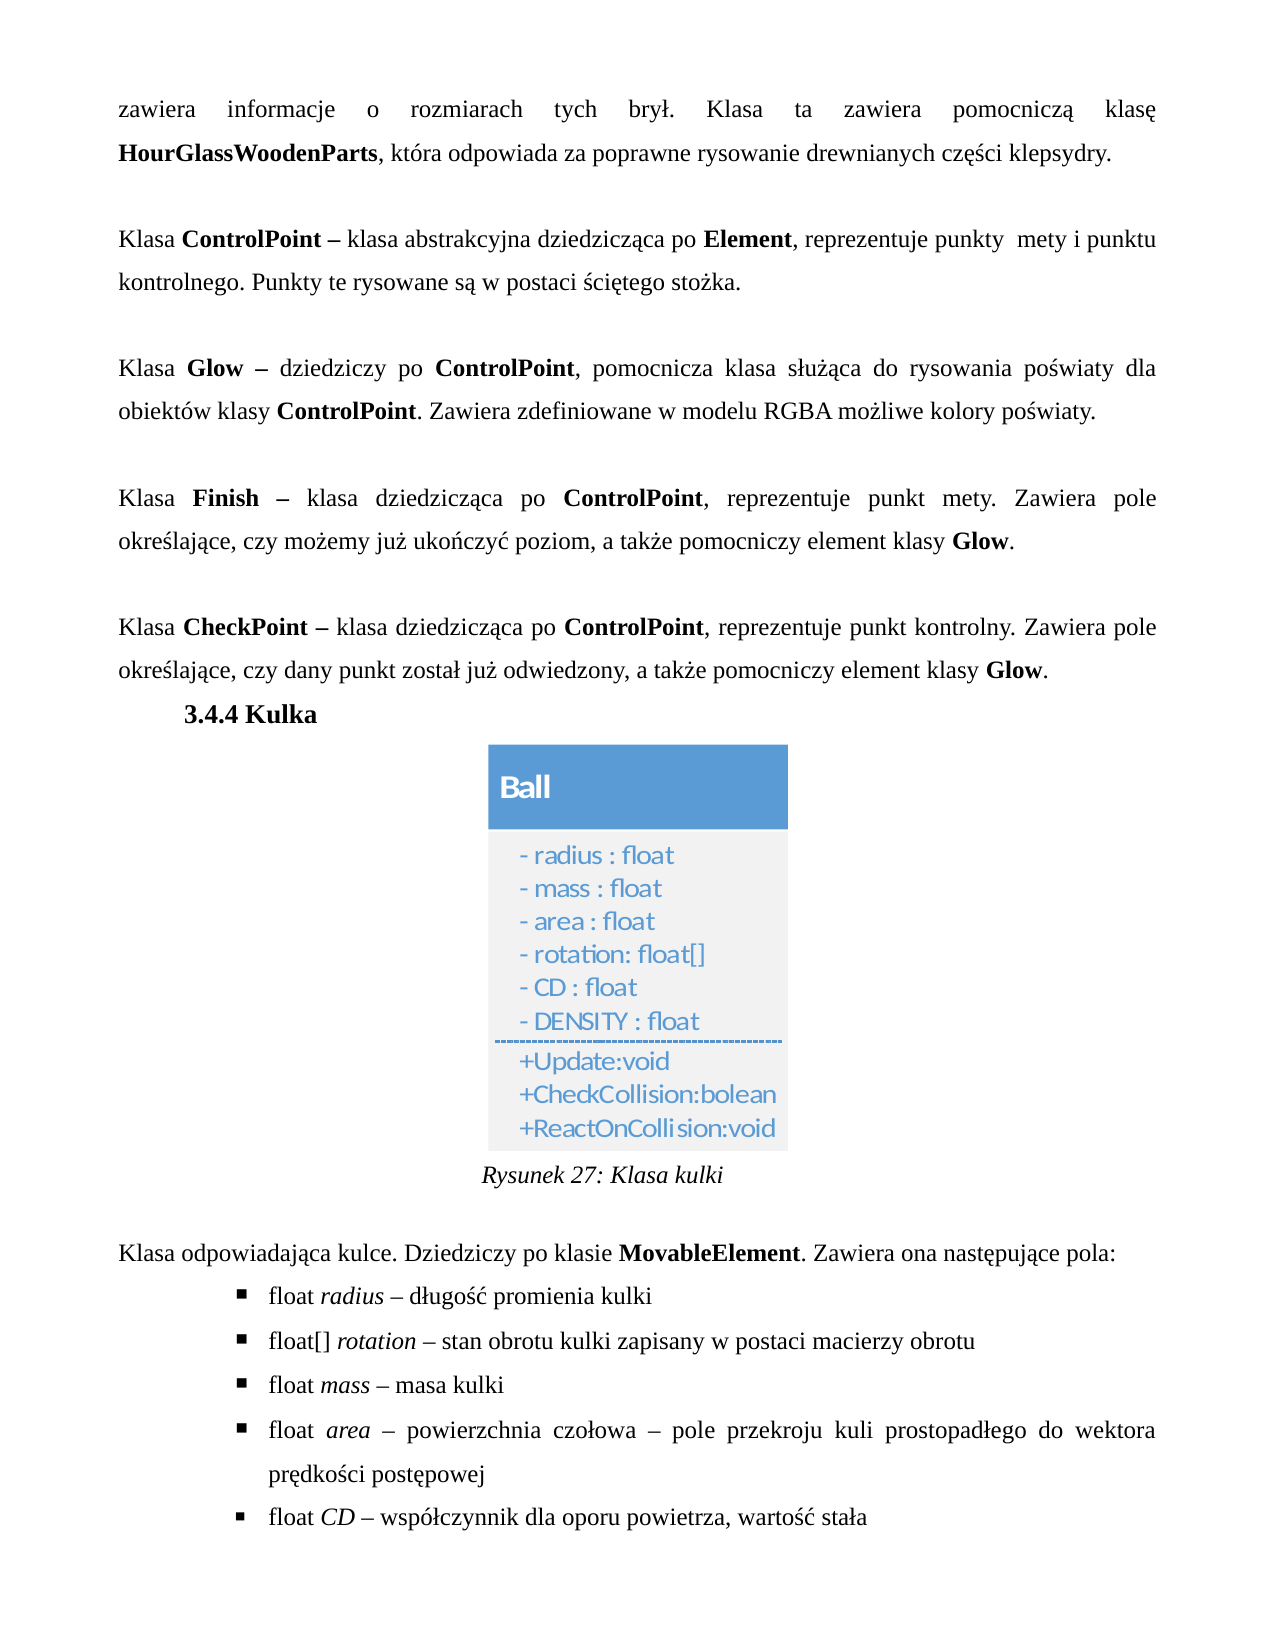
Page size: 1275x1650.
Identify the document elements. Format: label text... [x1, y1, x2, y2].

text zawiera informacje o rozmiarach tych brył. Klasa ta zawiera pomocniczą klasę HourGlassWoodenParts, która odpowiada za poprawne rysowanie drewnianych części klepsydry. [118, 94, 1157, 166]
list float CD – współczynnik dla oporu powietrza, wartość stała [231, 1502, 1157, 1531]
subtitle Kulka [177, 698, 1157, 729]
text Rysunek 27: Klasa kulki [481, 1158, 793, 1189]
text Klasa ControlPoint – klasa abstrakcyjna dziedzicząca po Element, reprezentuje punkty mety i punktu kontrolnego. Punkty te rysowane są w postaci ściętego stożka. [118, 224, 1157, 296]
text Klasa Finish – klasa dziedzicząca po ControlPoint, reprezentuje punkt mety. Zawiera pole określające, czy możemy już ukończyć poziom, a także pomocniczy element klasy Glow. [118, 483, 1157, 554]
text Klasa Glow – dziedziczy po ControlPoint, pomocnicza klasa służąca do rysowania poświaty dla obiektów klasy ControlPoint. Zawiera zdefiniowane w modelu RGBA możliwe kolory poświaty. [118, 353, 1157, 425]
list float radius – długość promienia kulki [231, 1281, 1157, 1311]
text Klasa CheckPoint – klasa dziedzicząca po ControlPoint, reprezentuje punkt kontrolny. Zawiera pole określające, czy dany punkt został już odwiedzony, a także pomocniczy element klasy Glow. [118, 612, 1157, 684]
list float mass – masa kulki [231, 1370, 1157, 1400]
list float area – powierzchnia czołowa – pole przekroju kuli prostopadłego do wektora prędkości postępowej [231, 1415, 1157, 1488]
text Klasa odpowiadająca kulce. Dziedziczy po klasie MovableElement. Zawiera ona następujące pola: [118, 1238, 1157, 1267]
list float[] rotation – stan obrotu kulki zapisany w postaci macierzy obrotu [231, 1326, 1157, 1356]
